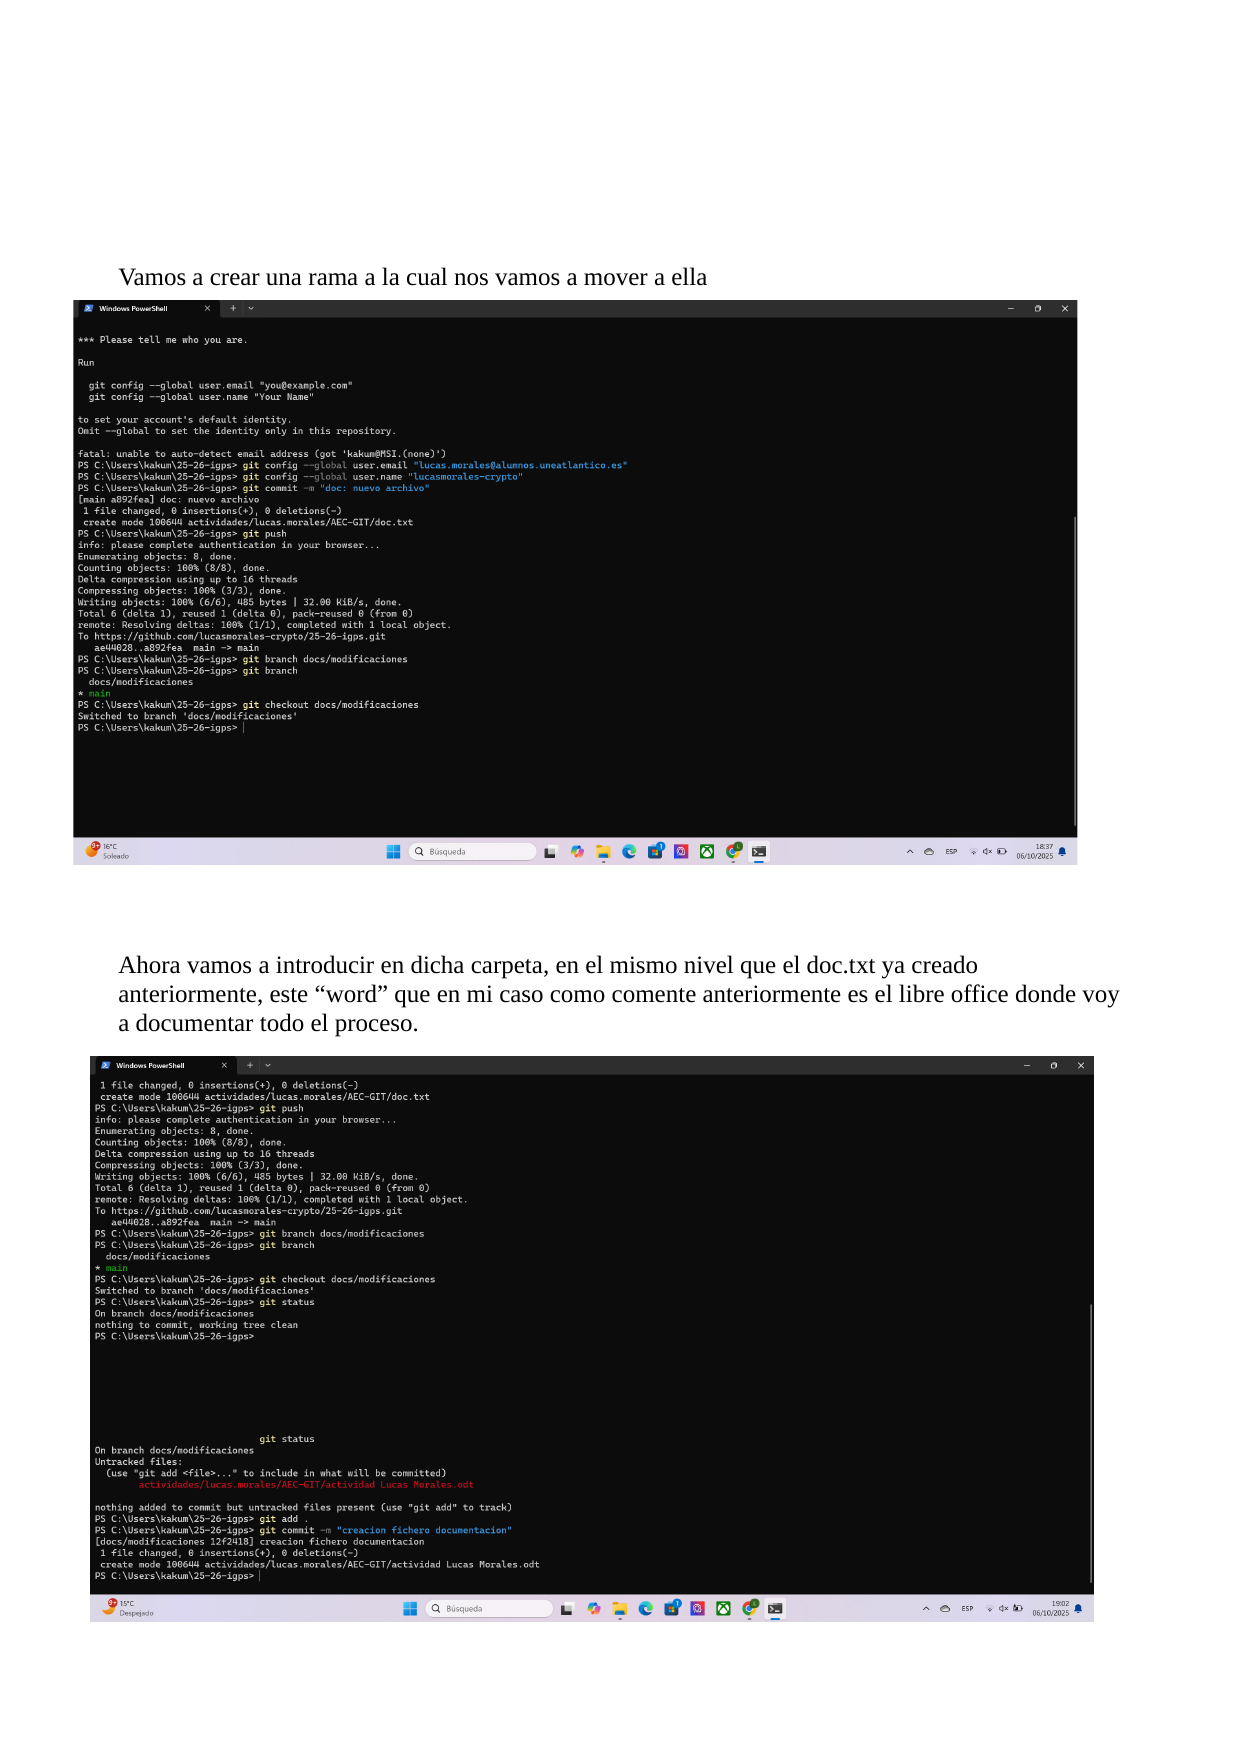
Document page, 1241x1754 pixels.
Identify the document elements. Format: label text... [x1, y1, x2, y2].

picture [90, 1056, 1094, 1622]
picture [73, 300, 1078, 865]
text Vamos a crear una rama a la cual nos vamos a mover a ella [118, 262, 1122, 291]
text Ahora vamos a introducir en dicha carpeta, en el mismo nivel que el doc.txt ya creado anteriormente, este “word” que en mi caso como comente anteriormente es el libre office donde voy a documentar todo el proceso. [118, 951, 1122, 1037]
